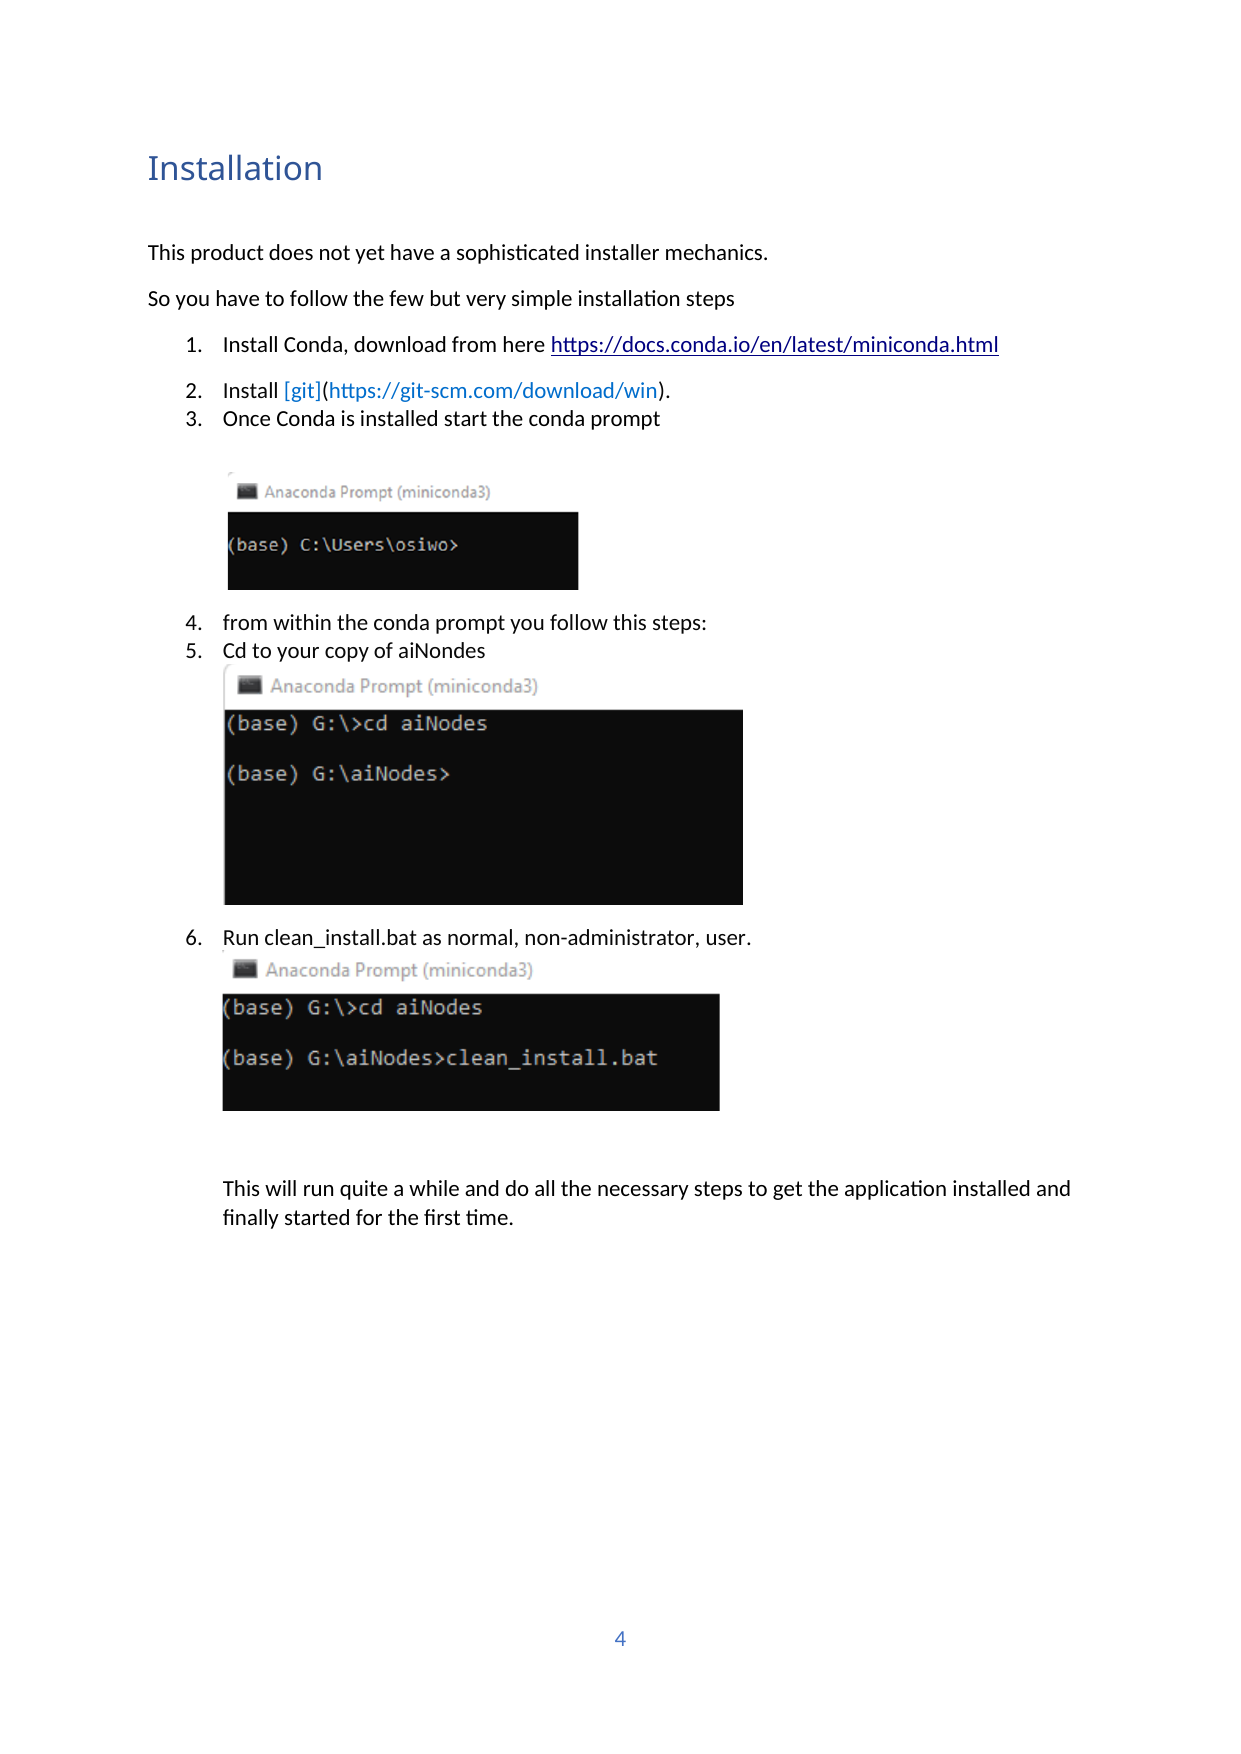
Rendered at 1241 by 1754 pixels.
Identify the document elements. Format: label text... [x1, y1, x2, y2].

list Cd to your copy of aiNondes [185, 636, 1093, 664]
list Install Conda, download from here https://docs.conda.io/en/latest/miniconda.html [185, 331, 1093, 358]
list Install [git](https://git-scm.com/download/win). [185, 377, 1093, 404]
list Once Conda is installed start the conda prompt [185, 404, 1093, 433]
subtitle Installation [148, 145, 1093, 190]
text So you have to follow the few but very simple installation steps [148, 284, 1093, 312]
list This will run quite a while and do all the necessary steps to get the application installed and finally started for the first time. [223, 1174, 1093, 1232]
list from within the conda prompt you follow this steps: [185, 608, 1093, 636]
list Run clean_install.bat as normal, non-administrator, user. [185, 923, 1093, 951]
text This product does not yet have a sophisticated installer mechanics. [148, 238, 1093, 266]
